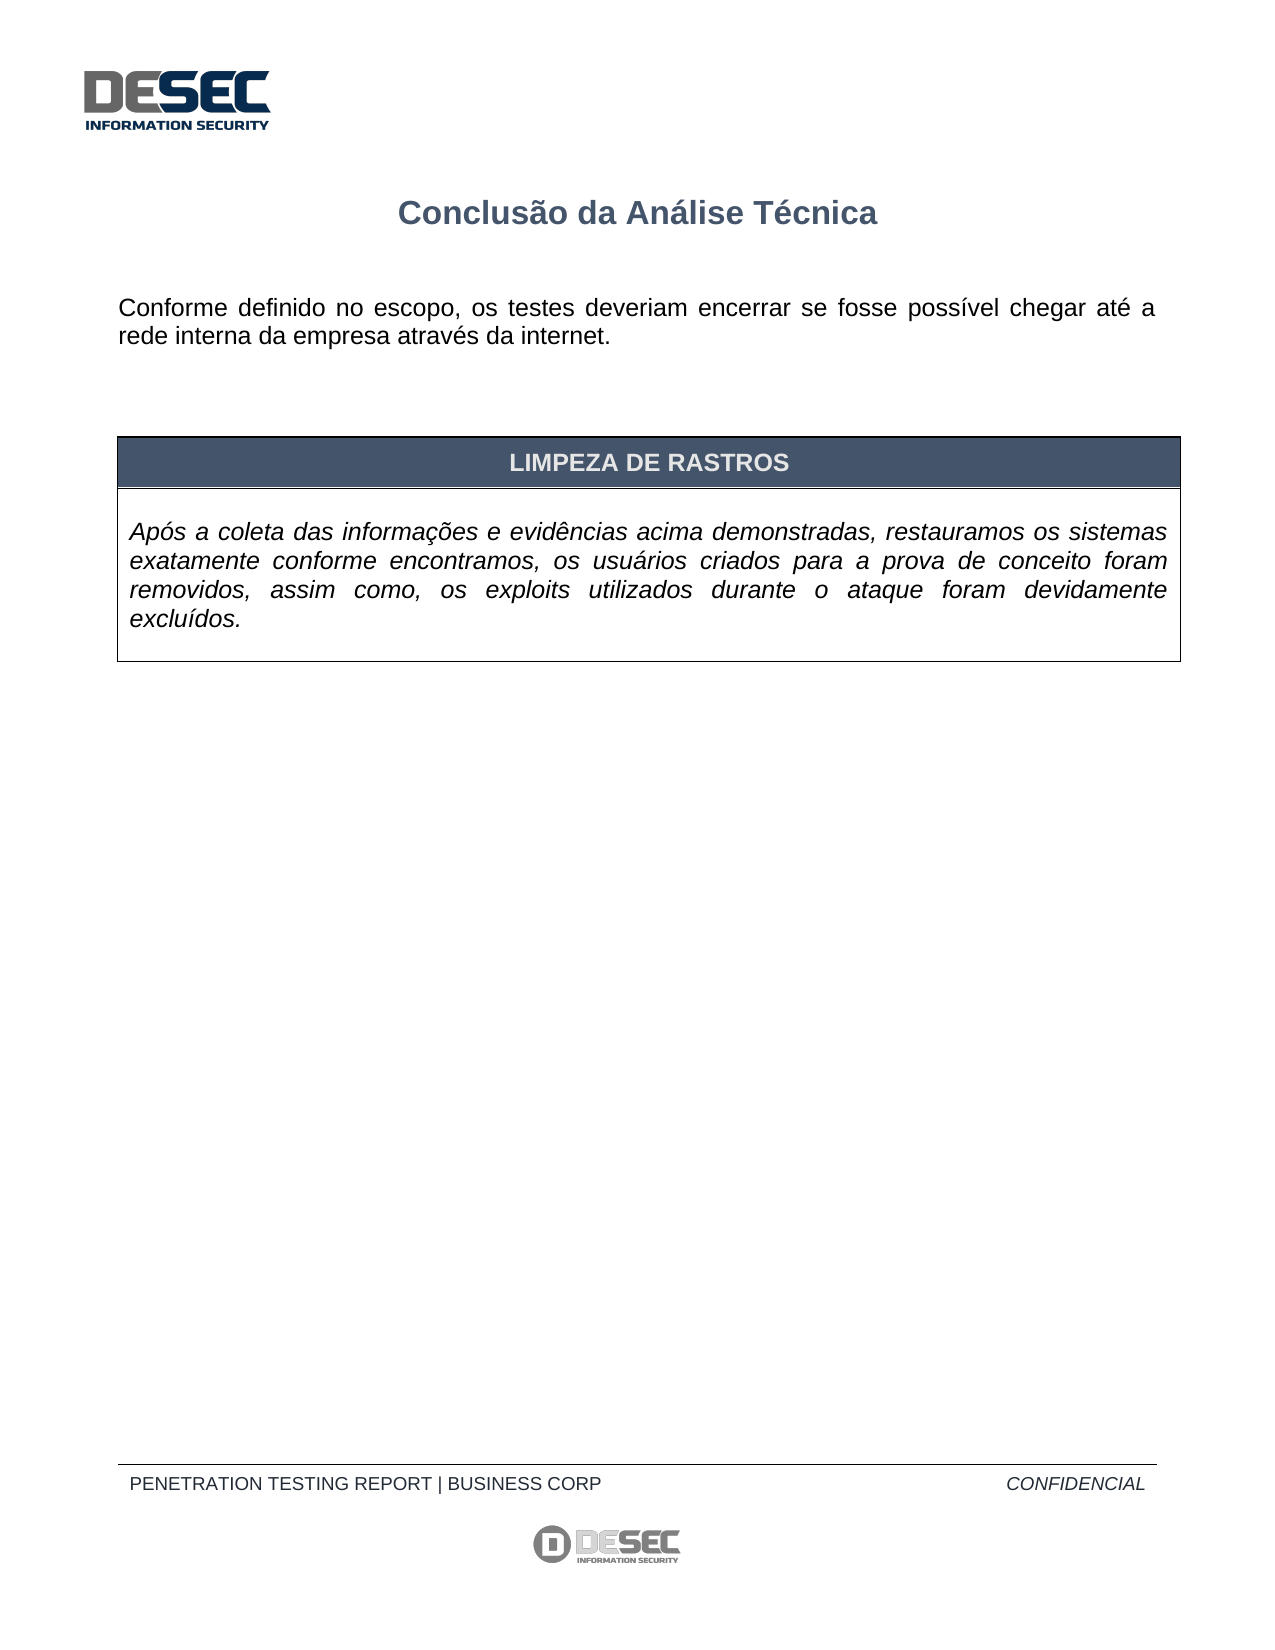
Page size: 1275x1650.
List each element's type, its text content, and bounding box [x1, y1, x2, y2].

table_cell Após a coleta das informações e evidências acima demonstradas, restauramos os sistemas exatamente conforme encontramos, os usuários criados para a prova de conceito foram removidos, assim como, os exploits utilizados durante o ataque foram devidamente excluídos. [118, 489, 1180, 661]
picture [531, 1520, 684, 1568]
table_header LIMPEZA DE RASTROS [118, 438, 1180, 487]
text Conclusão da Análise Técnica [118, 193, 1157, 232]
picture [84, 71, 271, 130]
text Conforme definido no escopo, os testes deveriam encerrar se fosse possível chegar até a rede interna da empresa através da internet. [118, 293, 1157, 350]
